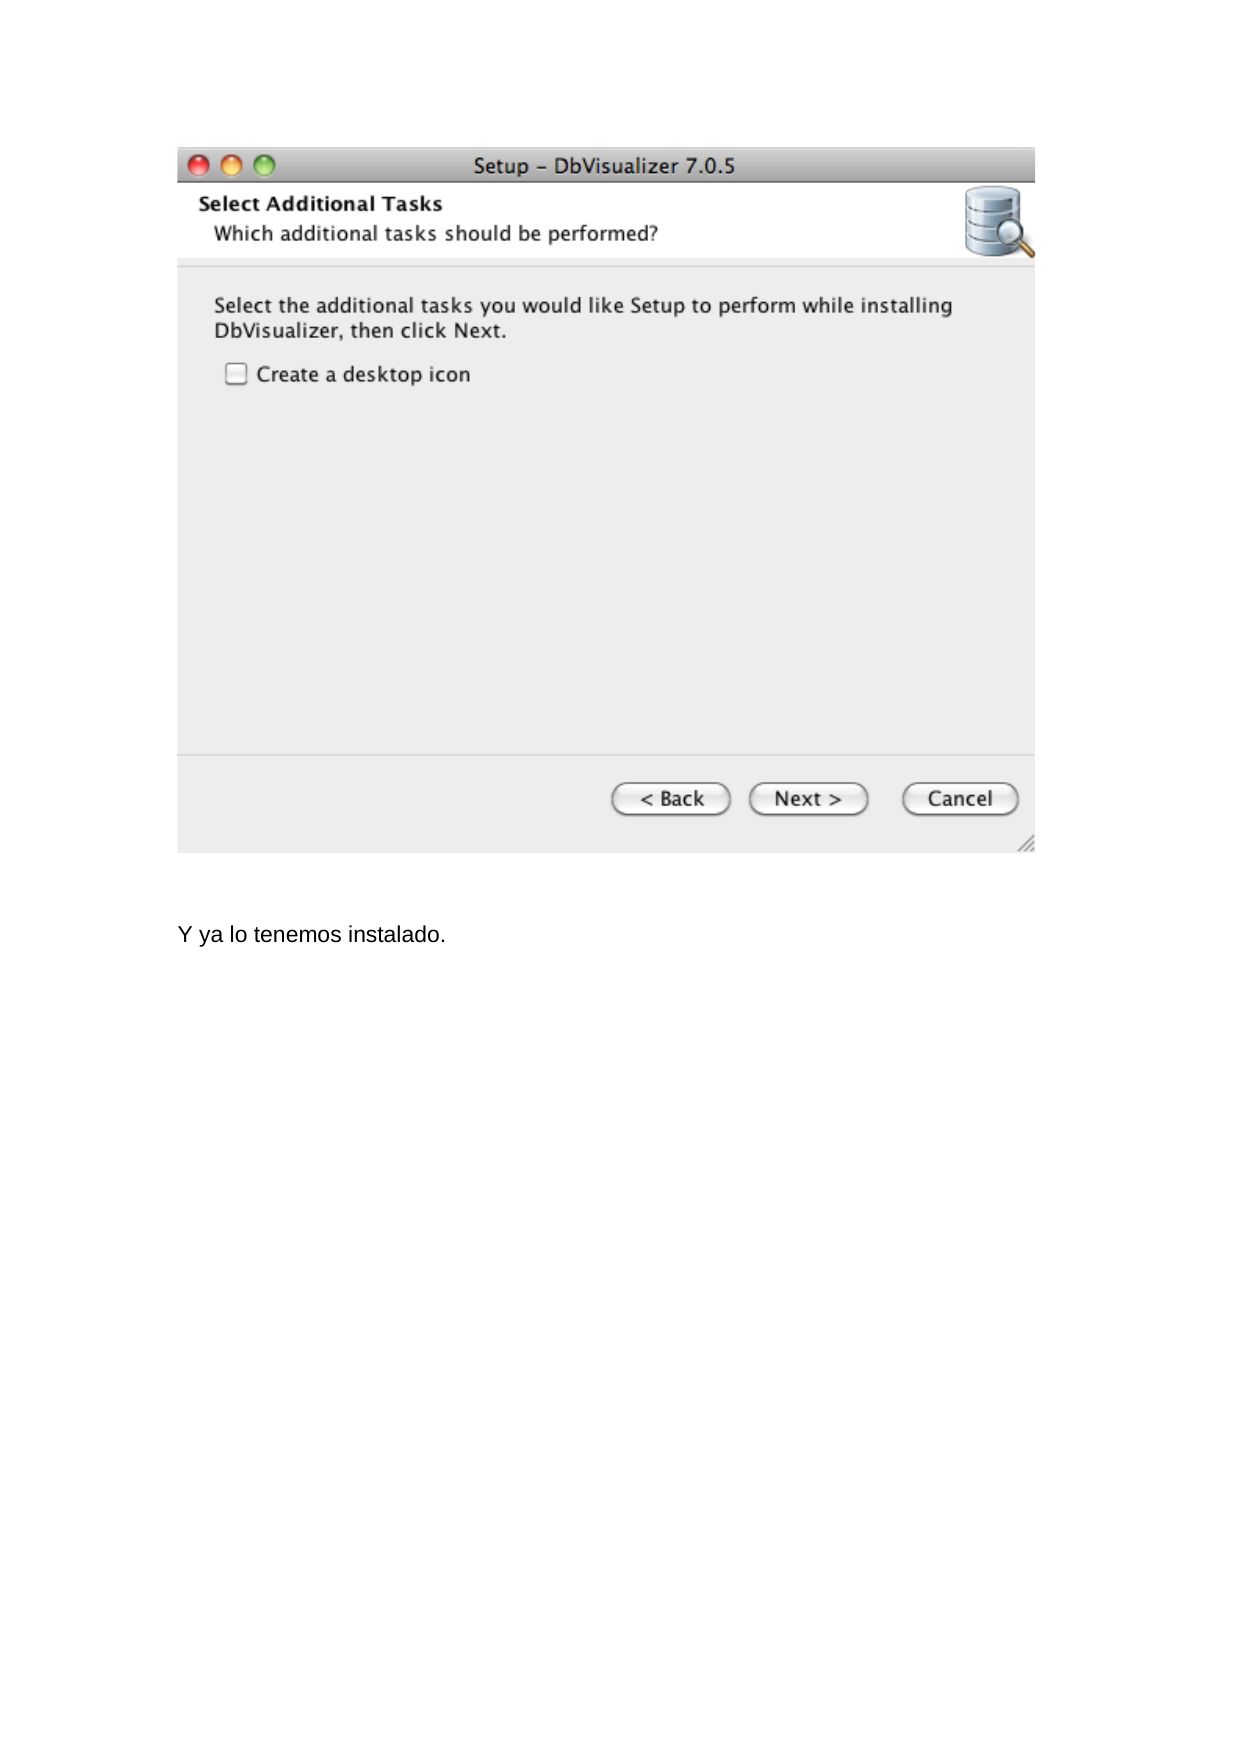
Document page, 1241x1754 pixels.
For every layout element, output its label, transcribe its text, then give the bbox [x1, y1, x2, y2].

text Y ya lo tenemos instalado. [177, 921, 1063, 947]
